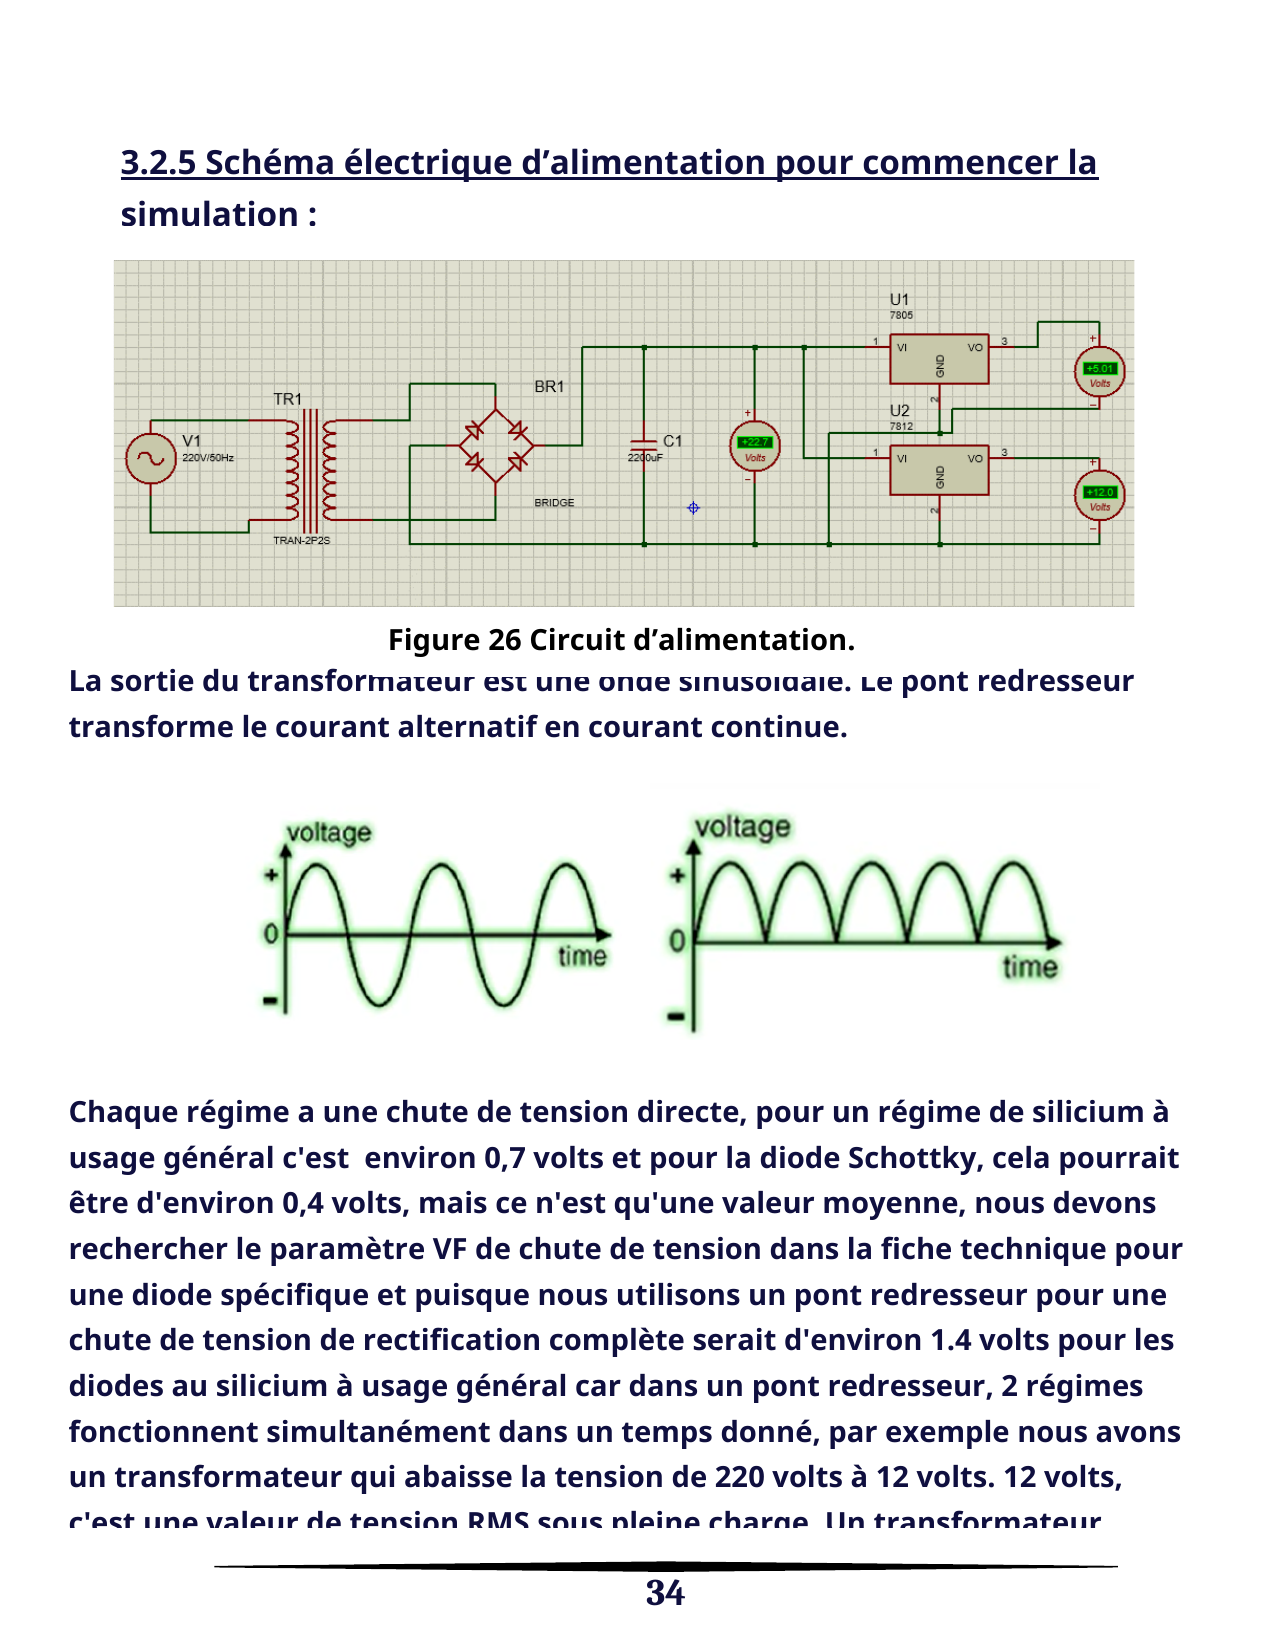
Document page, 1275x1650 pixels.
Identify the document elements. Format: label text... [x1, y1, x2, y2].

text : [388, 665, 892, 670]
text 3.2.5 Schéma électrique d’alimentation pour commencer la [120, 139, 1098, 177]
text La sortie du transformateur est une onde sinusoïdale. Le pont redresseur transforme le courant alternatif en courant continue. [68, 661, 1193, 746]
text Figure 26 Circuit d’alimentation. [388, 619, 892, 659]
text Chaque régime a une chute de tension directe, pour un régime de silicium à usage général c'est environ 0,7 volts et pour la diode Schottky, cela pourrait être d'environ 0,4 volts, mais ce n'est qu'une valeur moyenne, nous devons rechercher le paramètre VF de chute de tension dans la fiche technique pour une diode spécifique et puisque nous utilisons un pont redresseur pour une chute de tension de rectification complète serait d'environ 1.4 volts pour les diodes au silicium à usage général car dans un pont redresseur, 2 régimes fonctionnent simultanément dans un temps donné, par exemple nous avons un transformateur qui abaisse la tension de 220 volts à 12 volts. 12 volts, c'est une valeur de tension RMS sous pleine charge. Un transformateur déchargé nous donnera une tension légèrement plus élevée comme 14 volts. Supposons que le transformateur est complètement chargé donc c'est 12 volts RMS sur la sortie. [68, 1091, 1193, 1528]
text simulation : [120, 178, 1098, 225]
